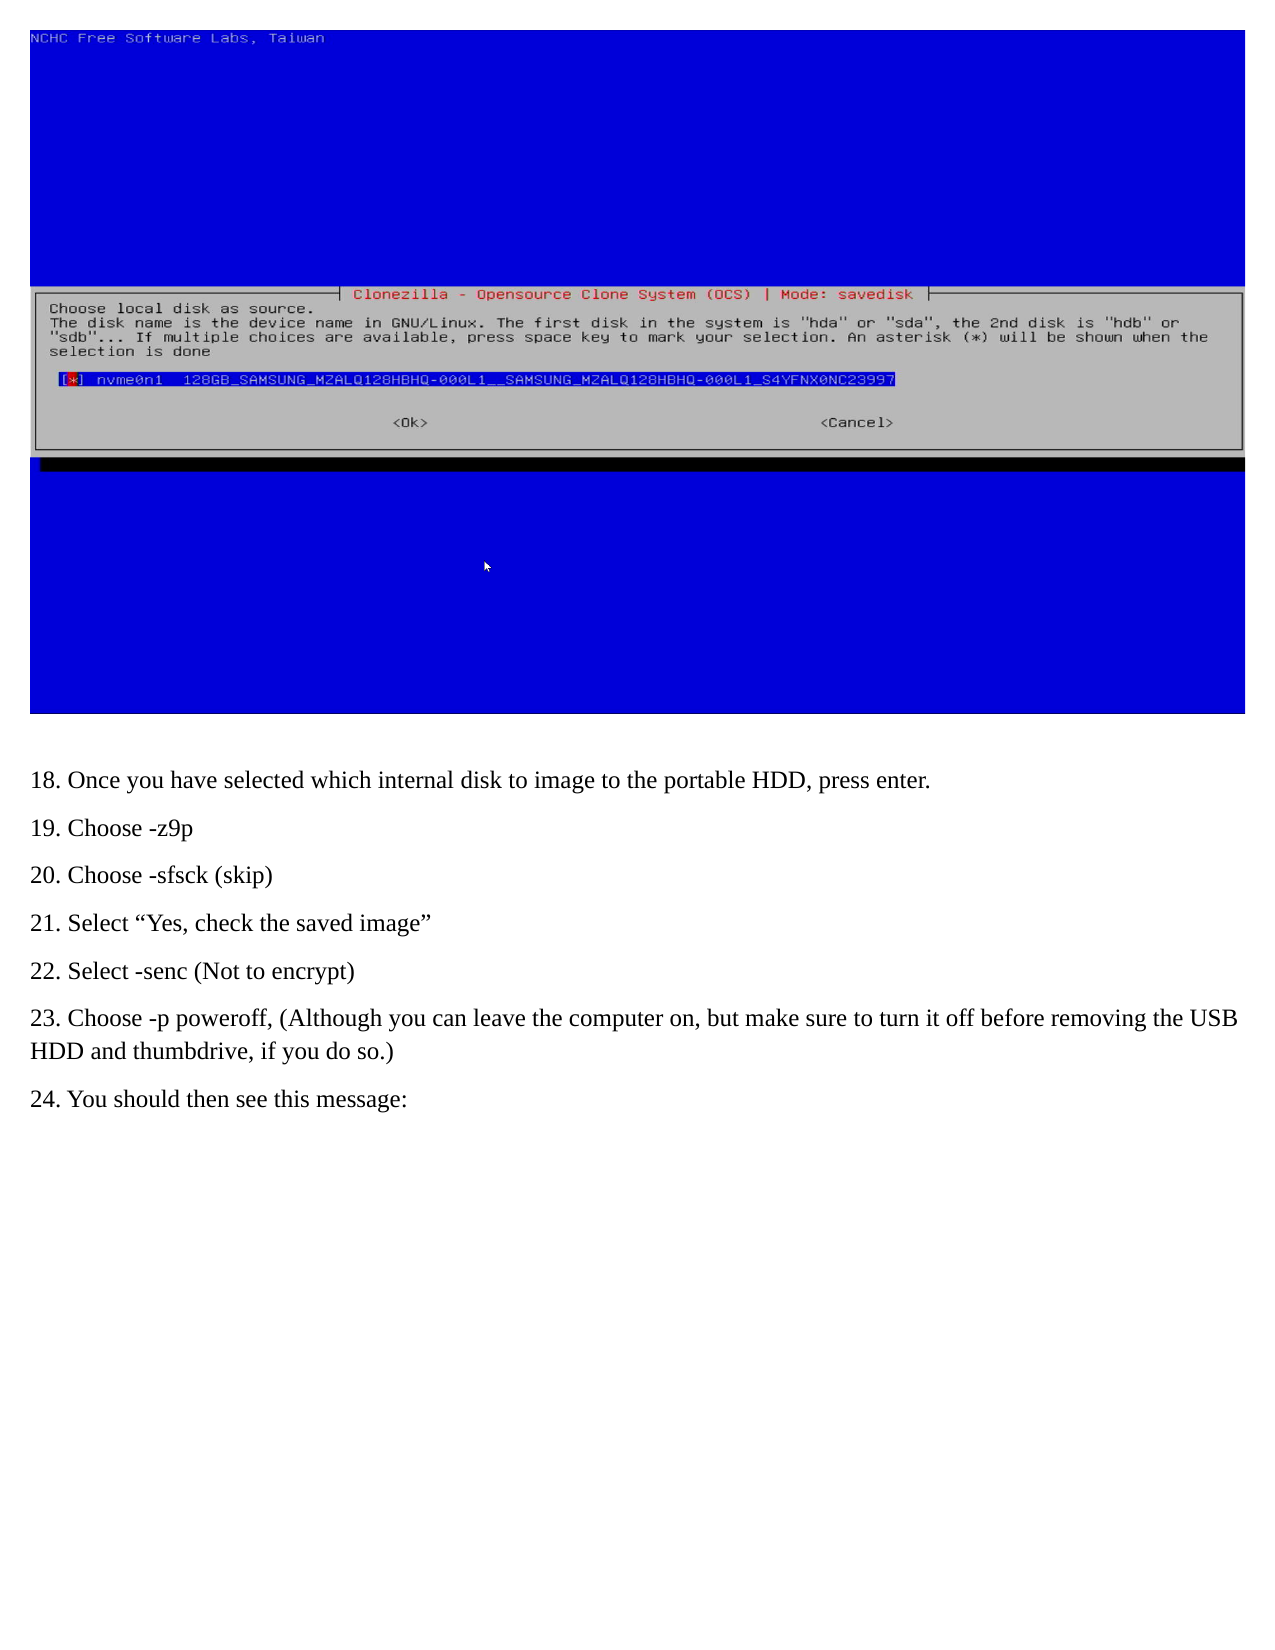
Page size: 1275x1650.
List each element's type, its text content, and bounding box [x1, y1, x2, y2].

text 18. Once you have selected which internal disk to image to the portable HDD, press enter. [30, 765, 1245, 794]
text 20. Choose -sfsck (skip) [30, 861, 1245, 889]
text 23. Choose -p poweroff, (Although you can leave the computer on, but make sure to turn it off before removing the USB HDD and thumbdrive, if you do so.) [30, 1003, 1245, 1065]
text 21. Select “Yes, check the saved image” [30, 908, 1245, 937]
picture [30, 30, 1246, 714]
text 19. Choose -z9p [30, 813, 1245, 842]
text 24. You should then see this message: [30, 1084, 1245, 1113]
text 22. Select -senc (Not to encrypt) [30, 956, 1245, 984]
